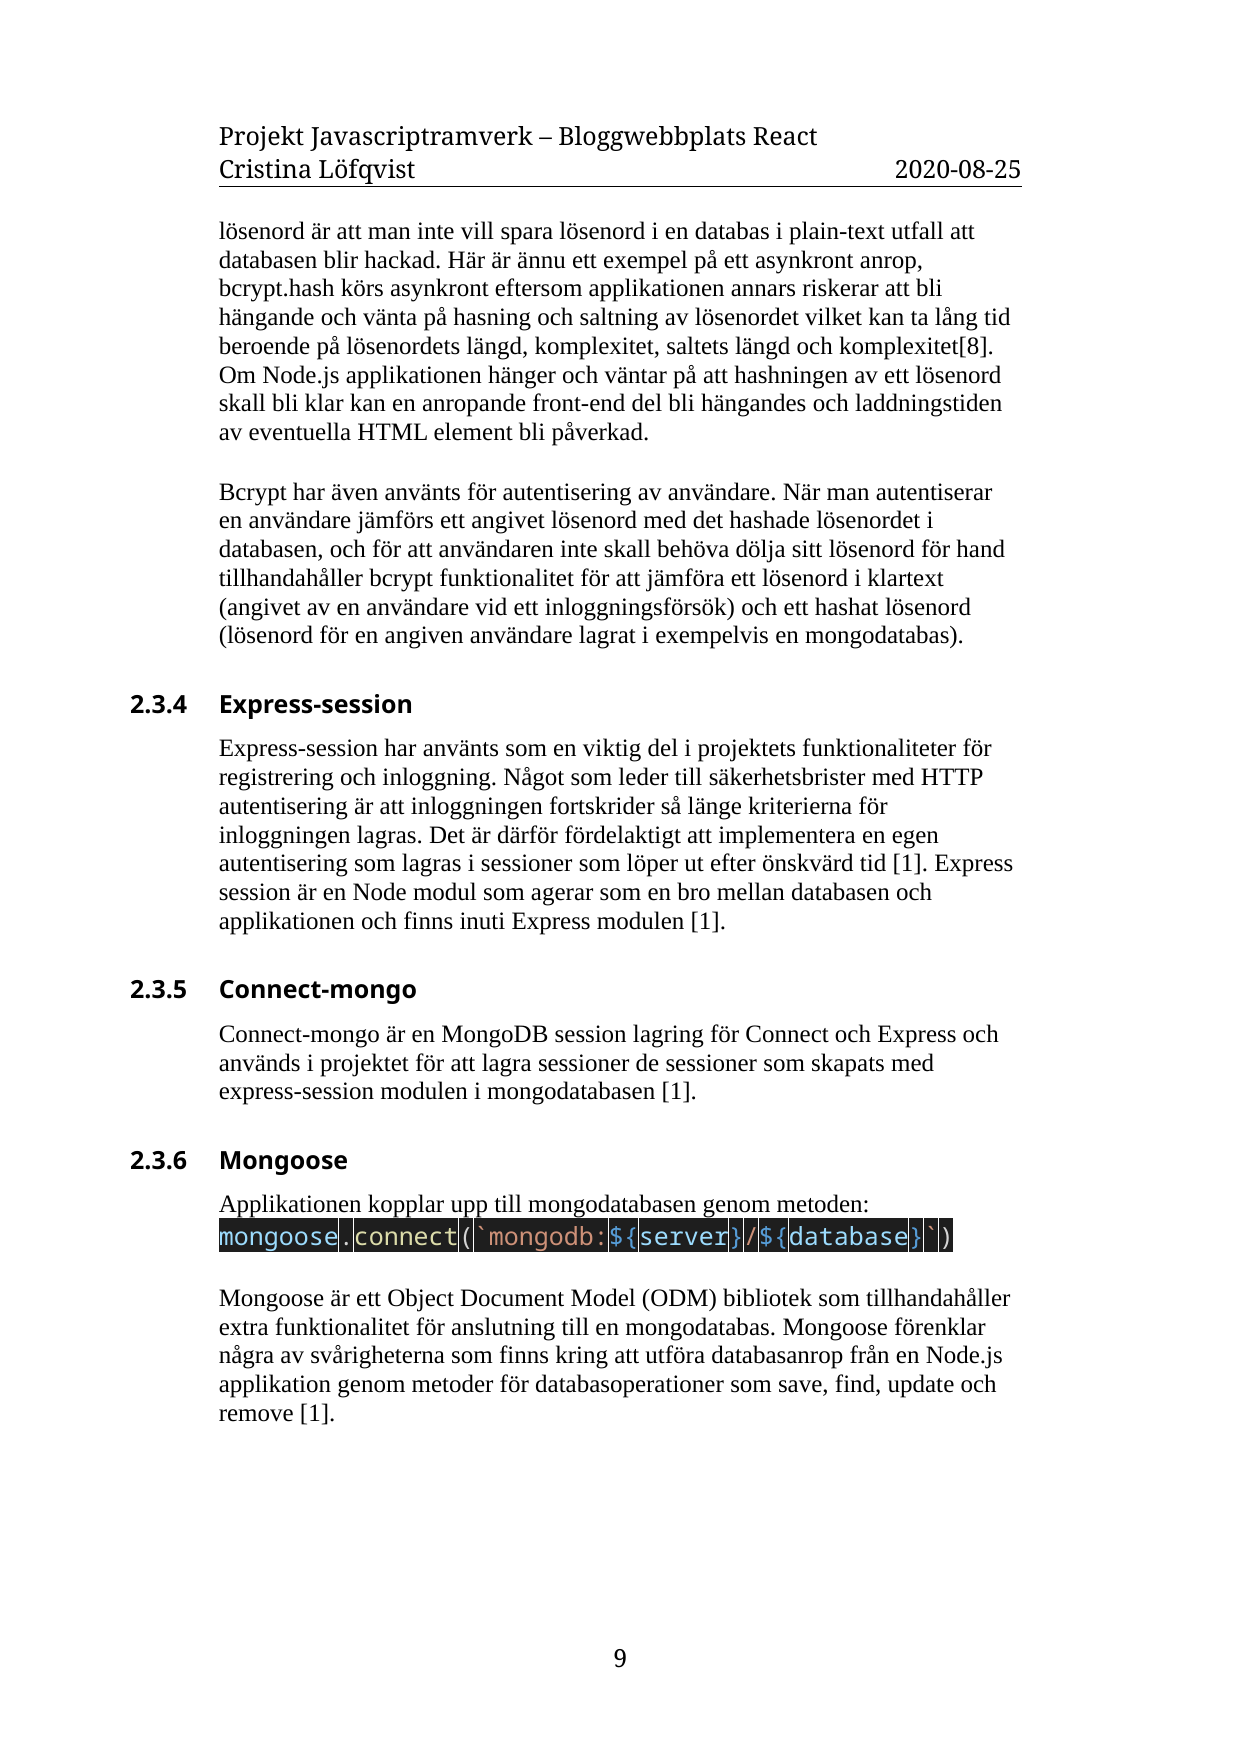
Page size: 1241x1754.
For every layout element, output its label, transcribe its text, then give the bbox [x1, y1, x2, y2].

text Express-session har använts som en viktig del i projektets funktionaliteter för registrering och inloggning. Något som leder till säkerhetsbrister med HTTP autentisering är att inloggningen fortskrider så länge kriterierna för inloggningen lagras. Det är därför fördelaktigt att implementera en egen autentisering som lagras i sessioner som löper ut efter önskvärd tid [1]. Express session är en Node modul som agerar som en bro mellan databasen och applikationen och finns inuti Express modulen [1]. [218, 733, 1022, 935]
subtitle Express-session [130, 686, 1022, 720]
text Connect-mongo är en MongoDB session lagring för Connect och Express och används i projektet för att lagra sessioner de sessioner som skapats med express-session modulen i mongodatabasen [1]. [218, 1019, 1022, 1105]
text lösenord är att man inte vill spara lösenord i en databas i plain-text utfall att databasen blir hackad. Här är ännu ett exempel på ett asynkront anrop, bcrypt.hash körs asynkront eftersom applikationen annars riskerar att bli hängande och vänta på hasning och saltning av lösenordet vilket kan ta lång tid beroende på lösenordets längd, komplexitet, saltets längd och komplexitet[8]. Om Node.js applikationen hänger och väntar på att hashningen av ett lösenord skall bli klar kan en anropande front-end del bli hängandes och laddningstiden av eventuella HTML element bli påverkad. [218, 216, 1022, 446]
subtitle Mongoose [130, 1142, 1022, 1176]
text Bcrypt har även använts för autentisering av användare. När man autentiserar en användare jämförs ett angivet lösenord med det hashade lösenordet i databasen, och för att användaren inte skall behöva dölja sitt lösenord för hand tillhandahåller bcrypt funktionalitet för att jämföra ett lösenord i klartext (angivet av en användare vid ett inloggningsförsök) och ett hashat lösenord (lösenord för en angiven användare lagrat i exempelvis en mongodatabas). [218, 477, 1022, 649]
text Applikationen kopplar upp till mongodatabasen genom metoden: mongoose.connect(`mongodb:${server}/${database}`) [218, 1189, 1022, 1252]
text Mongoose är ett Object Document Model (ODM) bibliotek som tillhandahåller extra funktionalitet för anslutning till en mongodatabas. Mongoose förenklar några av svårigheterna som finns kring att utföra databasanrop från en Node.js applikation genom metoder för databasoperationer som save, find, update och remove [1]. [218, 1283, 1022, 1427]
subtitle Connect-mongo [130, 972, 1022, 1006]
